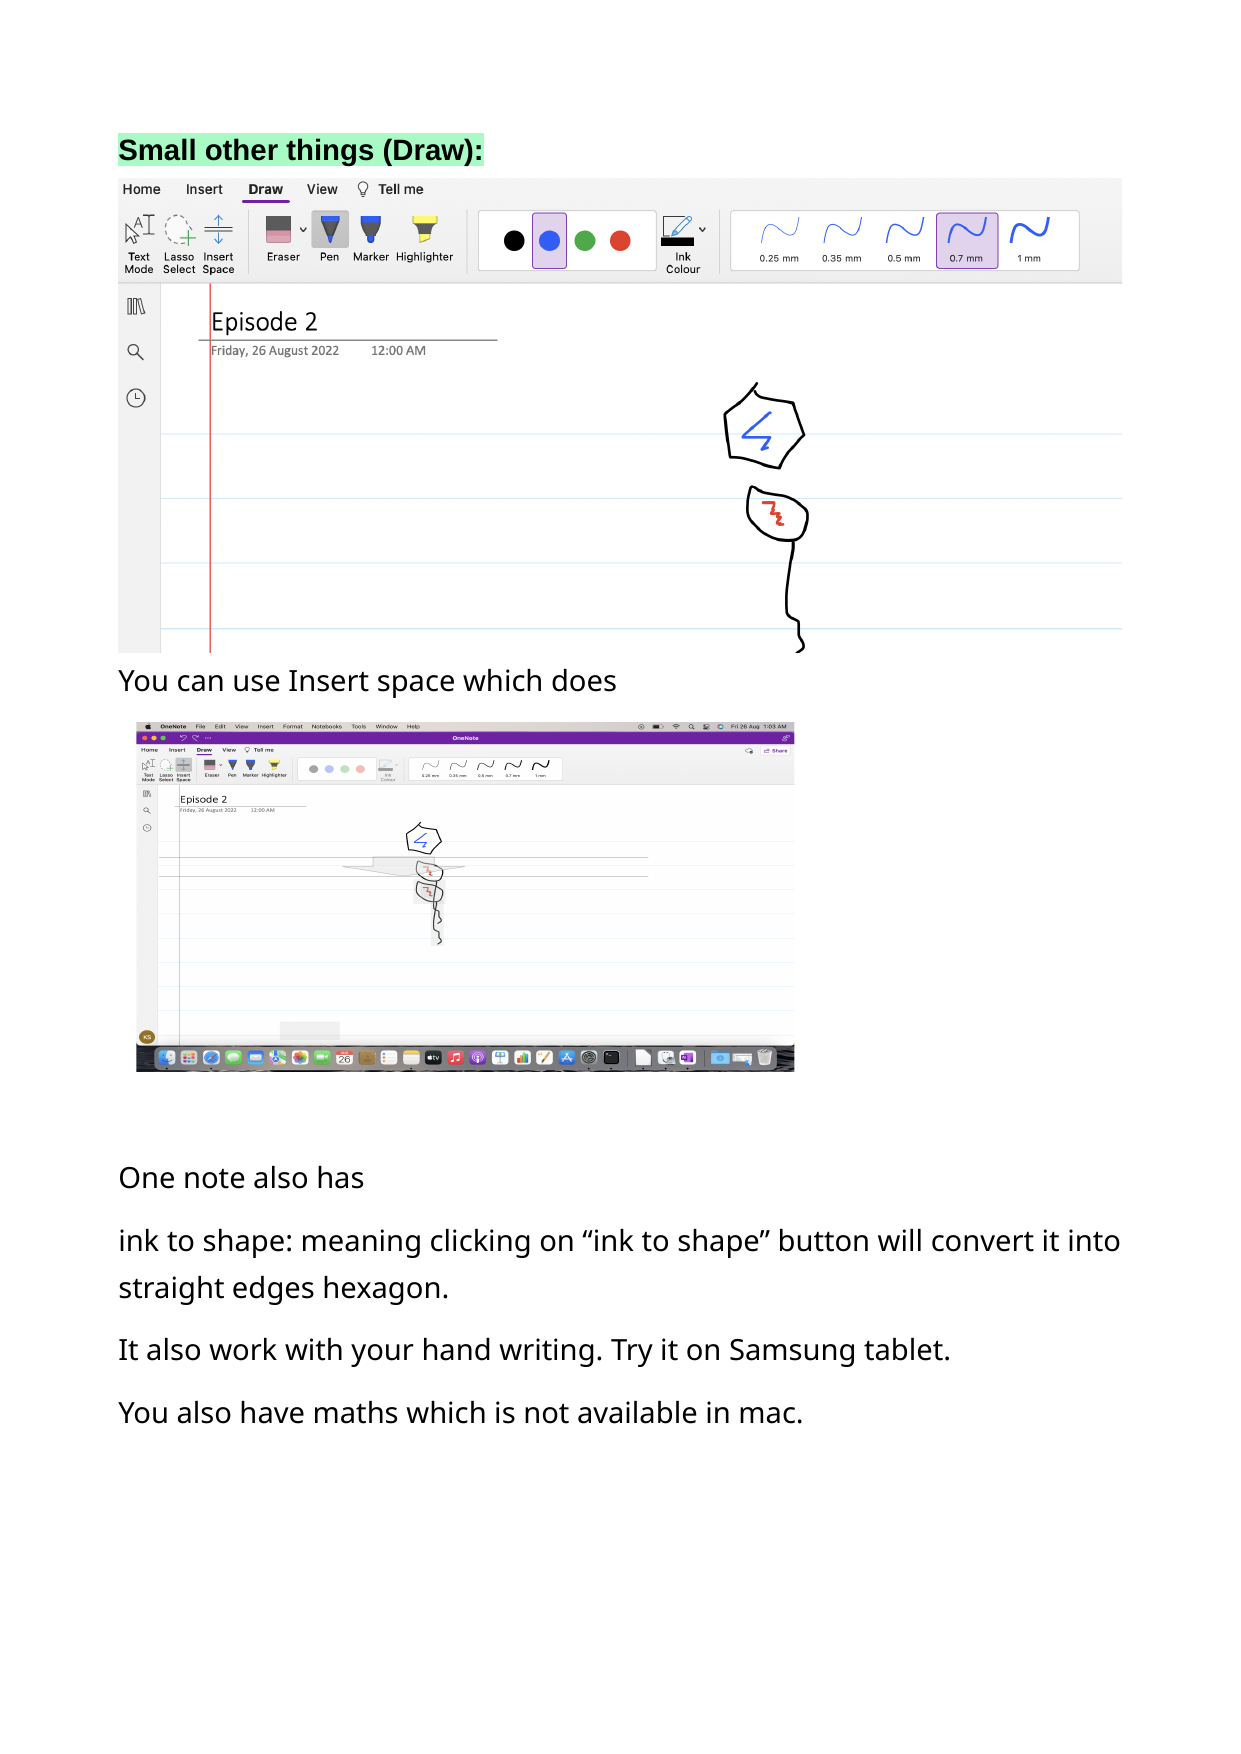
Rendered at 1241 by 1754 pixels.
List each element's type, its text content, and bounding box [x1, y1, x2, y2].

text It also work with your hand writing. Try it on Samsung tablet. [118, 1330, 1122, 1369]
text You also have maths which is not available in mac. [118, 1392, 1122, 1432]
text One note also has [118, 1158, 1122, 1197]
picture [136, 722, 795, 1072]
text ink to shape: meaning clicking on “ink to shape” button will convert it into straight edges hexagon. [118, 1220, 1122, 1307]
text You can use Insert space which does [118, 653, 1122, 700]
picture [118, 178, 1123, 653]
subtitle Small other things (Draw): [484, 133, 1122, 166]
